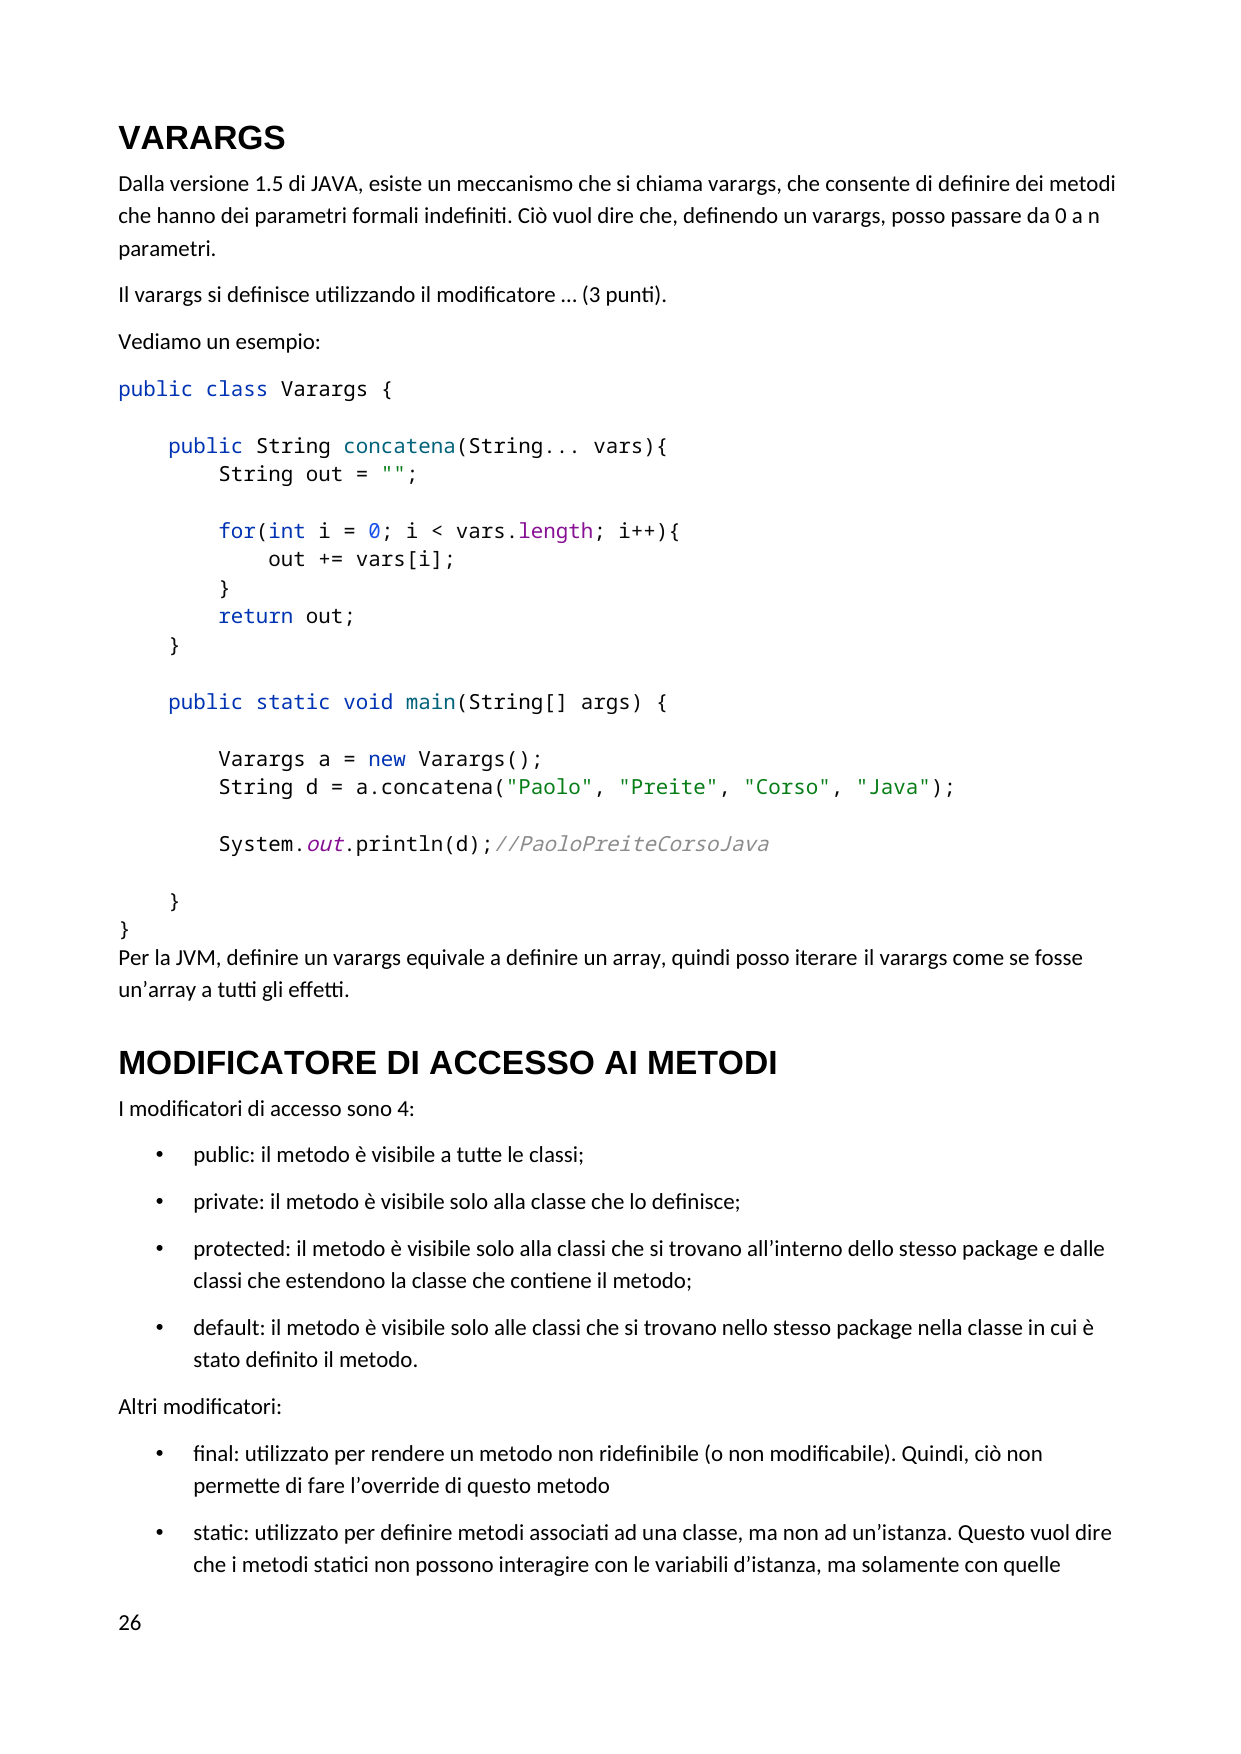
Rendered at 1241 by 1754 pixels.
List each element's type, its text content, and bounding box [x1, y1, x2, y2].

text I modificatori di accesso sono 4: [118, 1094, 1122, 1122]
list static: utilizzato per definire metodi associati ad una classe, ma non ad un’istanza. Questo vuol dire che i metodi statici non possono interagire con le variabili d’istanza, ma solamente con quelle [156, 1518, 1122, 1578]
text Il varargs si definisce utilizzando il modificatore … (3 punti). [118, 280, 1122, 308]
text Per la JVM, definire un varargs equivale a definire un array, quindi posso iterare il varargs come se fosse un’array a tutti gli effetti. [118, 943, 1122, 1003]
list private: il metodo è visibile solo alla classe che lo definisce; [156, 1187, 1122, 1215]
text public class Varargs { public String concatena(String... vars){ String out = ""; for(int i = 0; i < vars.length; i++){ out += vars[i]; } return out; } public static void main(String[] args) { Varargs a = new Varargs(); String d = a.concatena("Paolo", "Preite", "Corso", "Java"); System.out.println(d);//PaoloPreiteCorsoJava } } [118, 374, 1122, 943]
text Altri modificatori: [118, 1392, 1122, 1420]
list public: il metodo è visibile a tutte le classi; [156, 1140, 1122, 1168]
list final: utilizzato per rendere un metodo non ridefinibile (o non modificabile). Quindi, ciò non permette di fare l’override di questo metodo [156, 1439, 1122, 1499]
text Dalla versione 1.5 di JAVA, esiste un meccanismo che si chiama varargs, che consente di definire dei metodi che hanno dei parametri formali indefiniti. Ciò vuol dire che, definendo un varargs, posso passare da 0 a n parametri. [118, 169, 1122, 262]
list protected: il metodo è visibile solo alla classi che si trovano all’interno dello stesso package e dalle classi che estendono la classe che contiene il metodo; [156, 1234, 1122, 1294]
text Vediamo un esempio: [118, 327, 1122, 355]
subtitle MODIFICATORE DI ACCESSO AI METODI [118, 1042, 1122, 1081]
subtitle VARARGS [118, 118, 1122, 157]
list default: il metodo è visibile solo alle classi che si trovano nello stesso package nella classe in cui è stato definito il metodo. [156, 1313, 1122, 1373]
